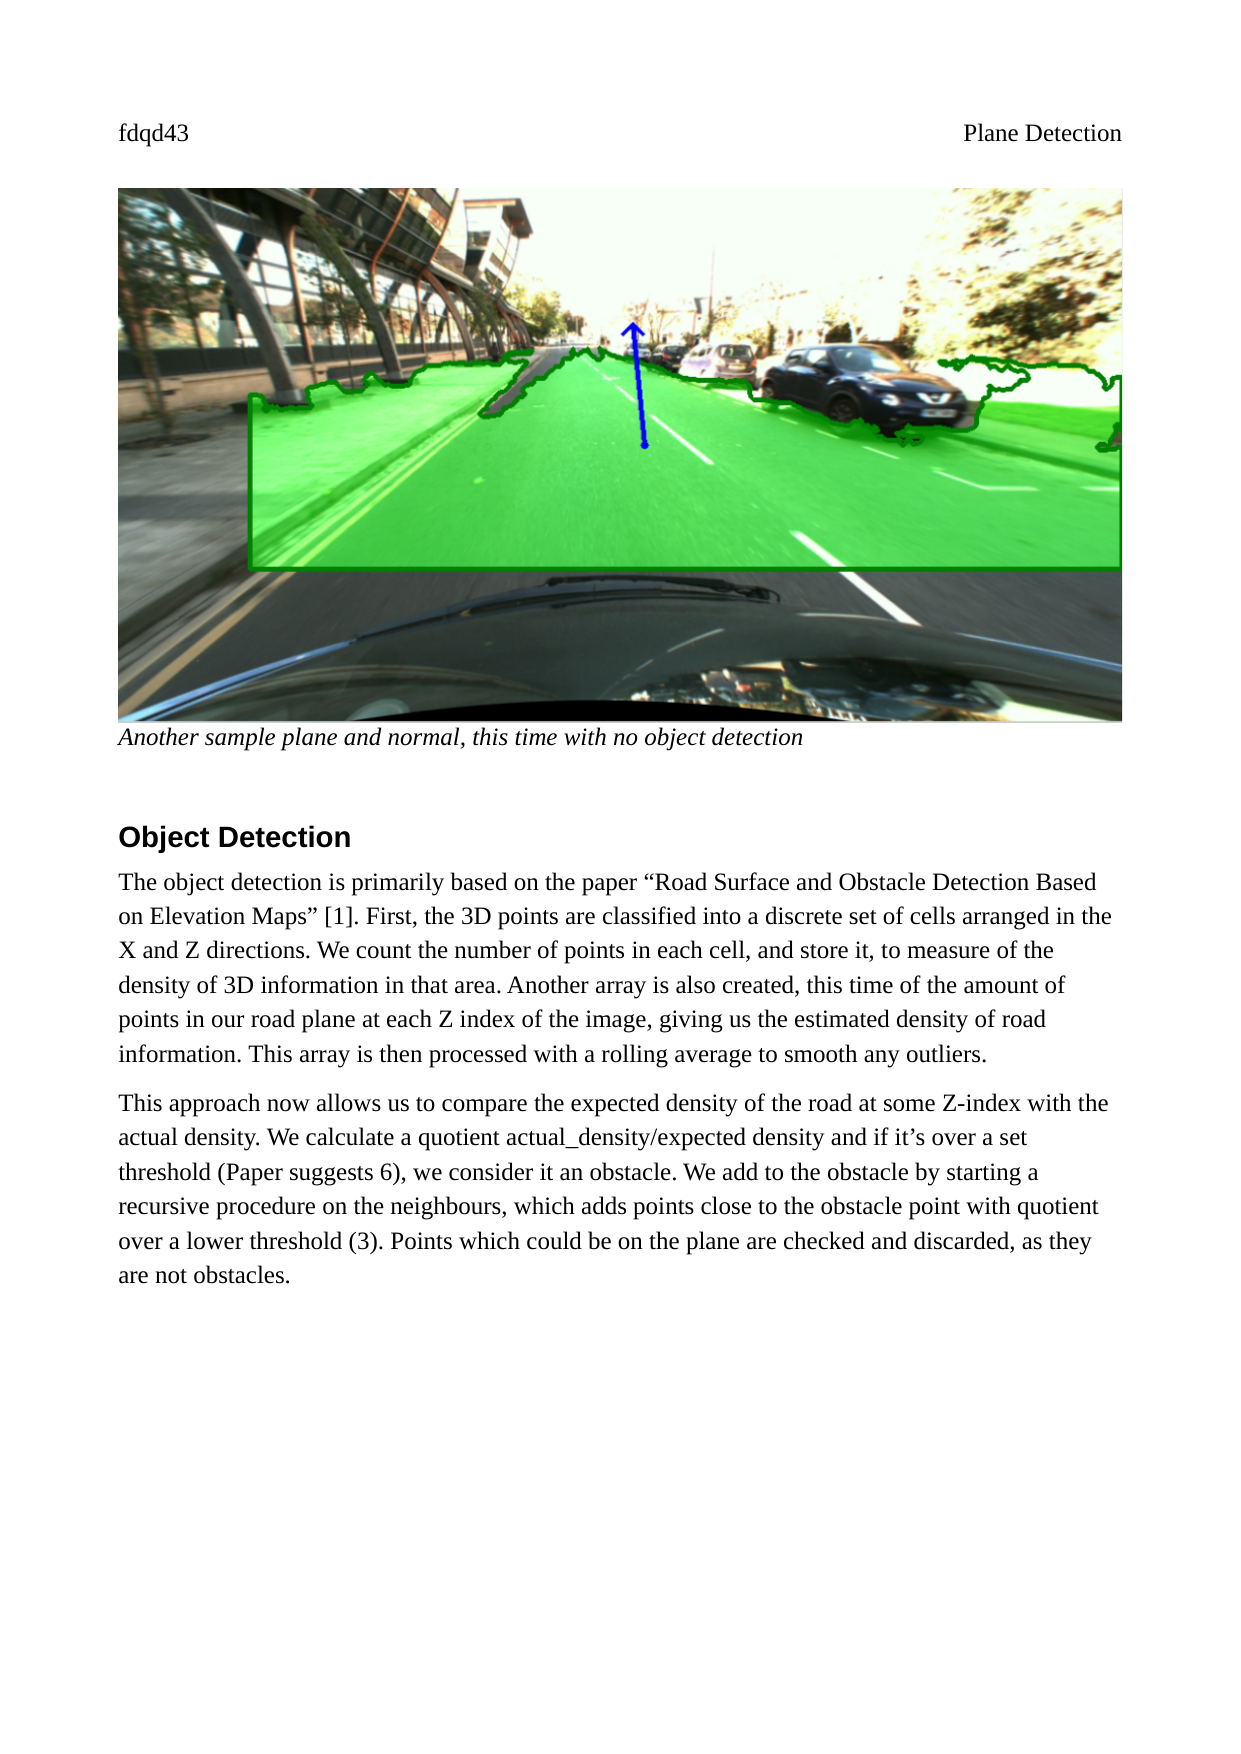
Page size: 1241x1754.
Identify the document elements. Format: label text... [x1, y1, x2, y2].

text Another sample plane and normal, this time with no object detection [118, 723, 1122, 751]
subtitle Object Detection [118, 820, 1122, 854]
picture [118, 188, 1123, 723]
text This approach now allows us to compare the expected density of the road at some Z-index with the actual density. We calculate a quotient actual_density/expected density and if it’s over a set threshold (Paper suggests 6), we consider it an obstacle. We add to the obstacle by starting a recursive procedure on the neighbours, which adds points close to the obstacle point with quotient over a lower threshold (3). Points which could be on the plane are checked and discarded, as they are not obstacles. [118, 1088, 1122, 1289]
text The object detection is primarily based on the paper “Road Surface and Obstacle Detection Based on Elevation Maps” [1]. First, the 3D points are classified into a discrete set of cells arranged in the X and Z directions. We count the number of points in each cell, and store it, to measure of the density of 3D information in that area. Another array is also created, this time of the amount of points in our road plane at each Z index of the image, giving us the estimated density of road information. This array is then processed with a rolling average to smooth any outliers. [118, 867, 1122, 1068]
